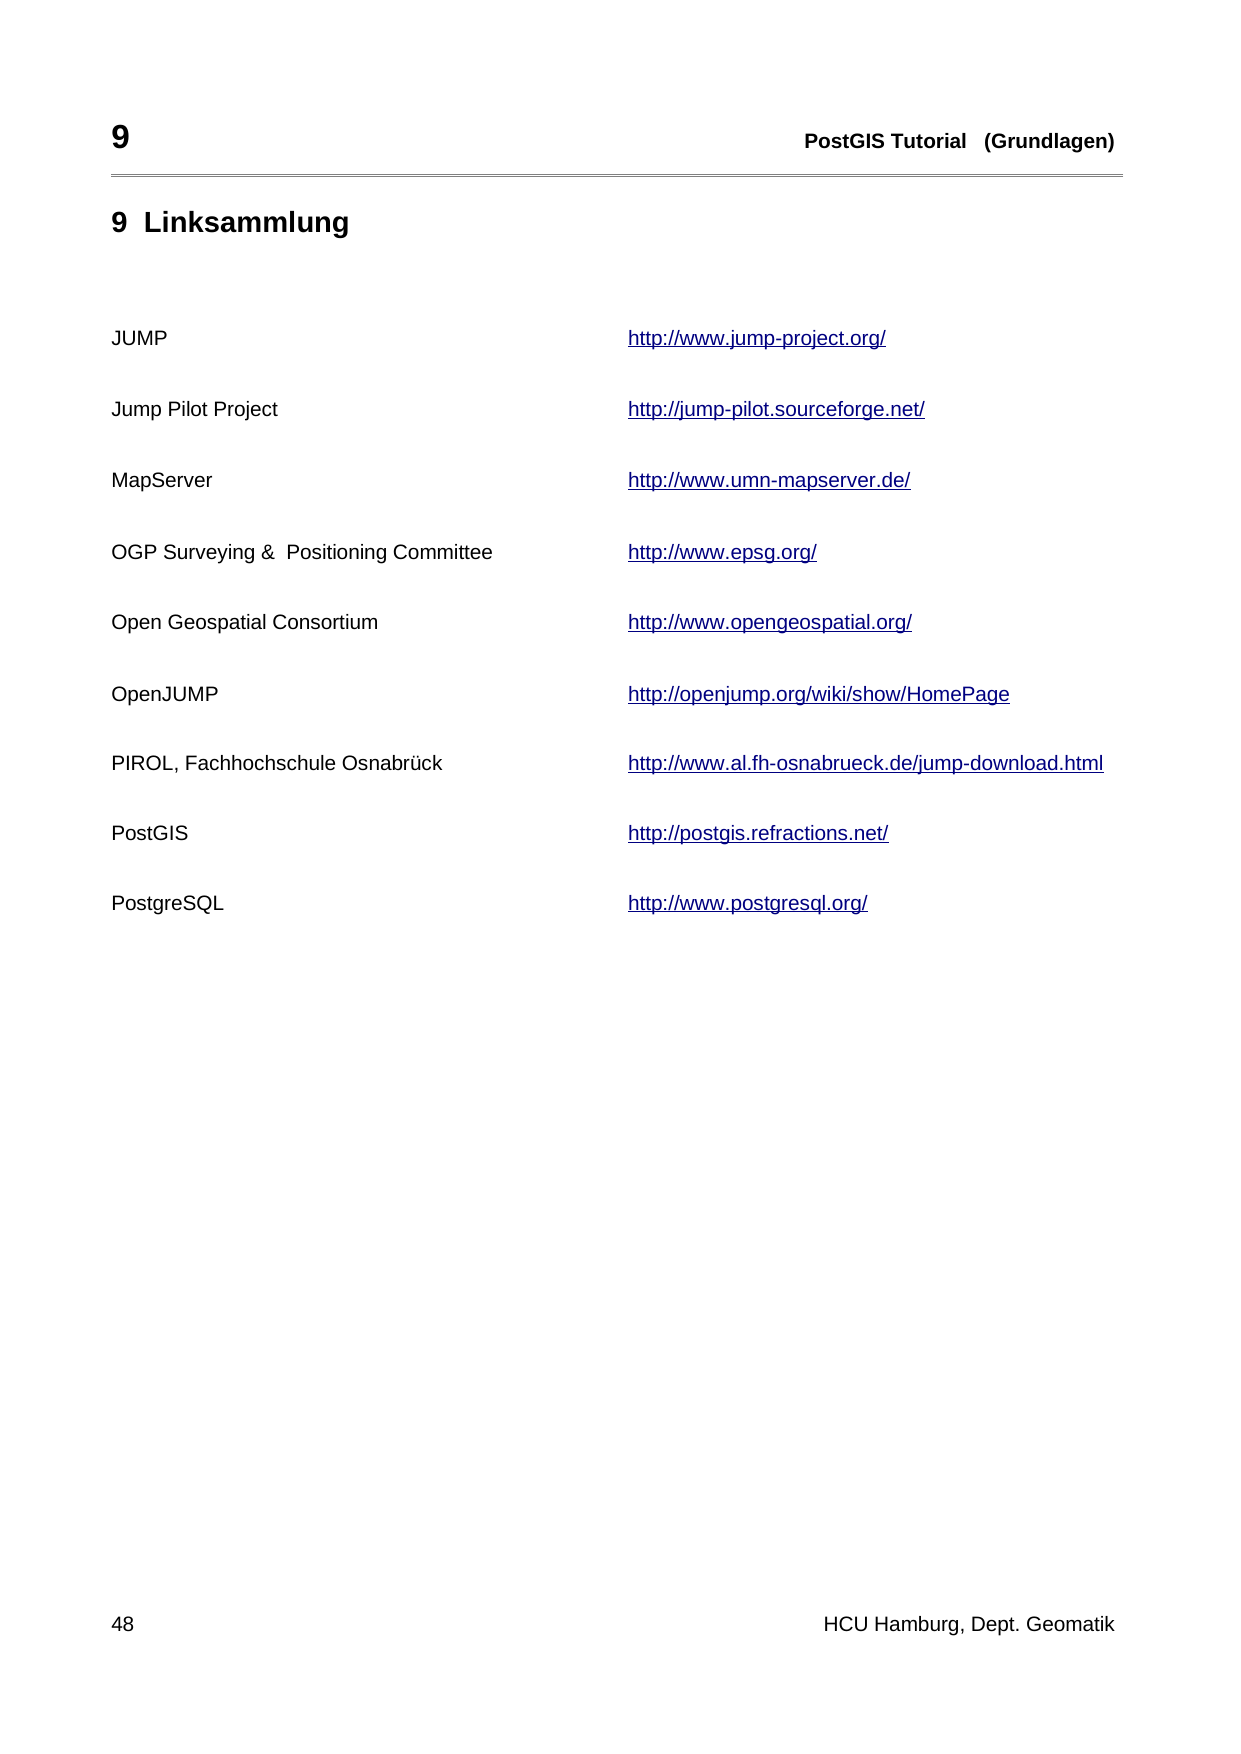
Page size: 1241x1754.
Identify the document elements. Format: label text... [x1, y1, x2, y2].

subtitle Linksammlung [111, 206, 1123, 238]
text PIROL, Fachhochschule Osnabrück http://www.al.fh-osnabrueck.de/jump-download.html [111, 752, 1123, 775]
text OpenJUMP http://openjump.org/wiki/show/HomePage [111, 682, 1123, 706]
text JUMP http://www.jump-project.org/ [111, 326, 1123, 349]
text PostgreSQL http://www.postgresql.org/ [111, 891, 1123, 914]
text Jump Pilot Project http://jump-pilot.sourceforge.net/ [111, 398, 1123, 421]
text Open Geospatial Consortium http://www.opengeospatial.org/ [111, 611, 1123, 634]
text PostGIS http://postgis.refractions.net/ [111, 822, 1123, 845]
text MapServer http://www.umn-mapserver.de/ [111, 469, 1123, 492]
text OGP Surveying & Positioning Committee http://www.epsg.org/ [111, 541, 1123, 564]
